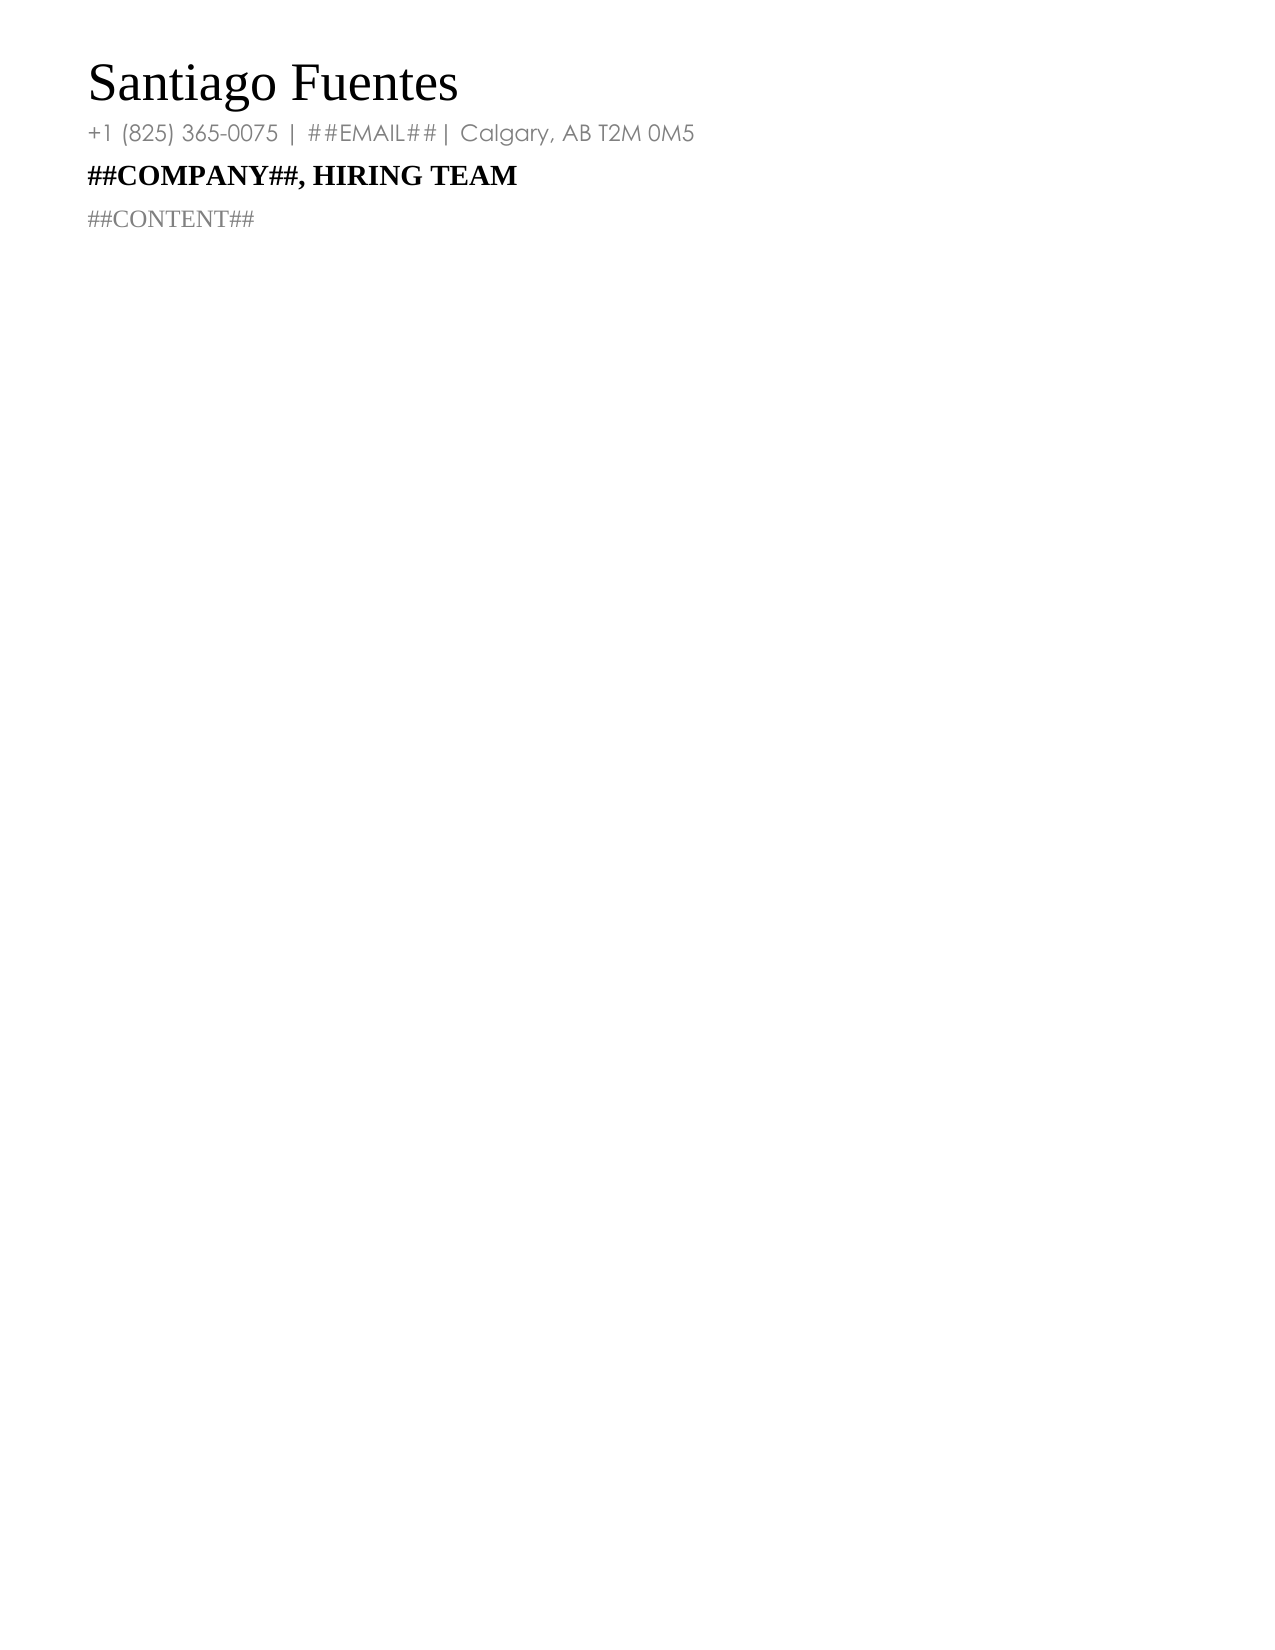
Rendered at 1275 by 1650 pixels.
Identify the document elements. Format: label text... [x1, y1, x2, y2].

text +1 (825) 365-0075 | ##EMAIL##| Calgary, AB T2M 0M5 [87, 118, 1187, 146]
subtitle Santiago Fuentes [87, 50, 1187, 112]
subtitle ##COMPANY##, Hiring Team [87, 158, 1187, 192]
text ##CONTENT## [87, 204, 1187, 232]
